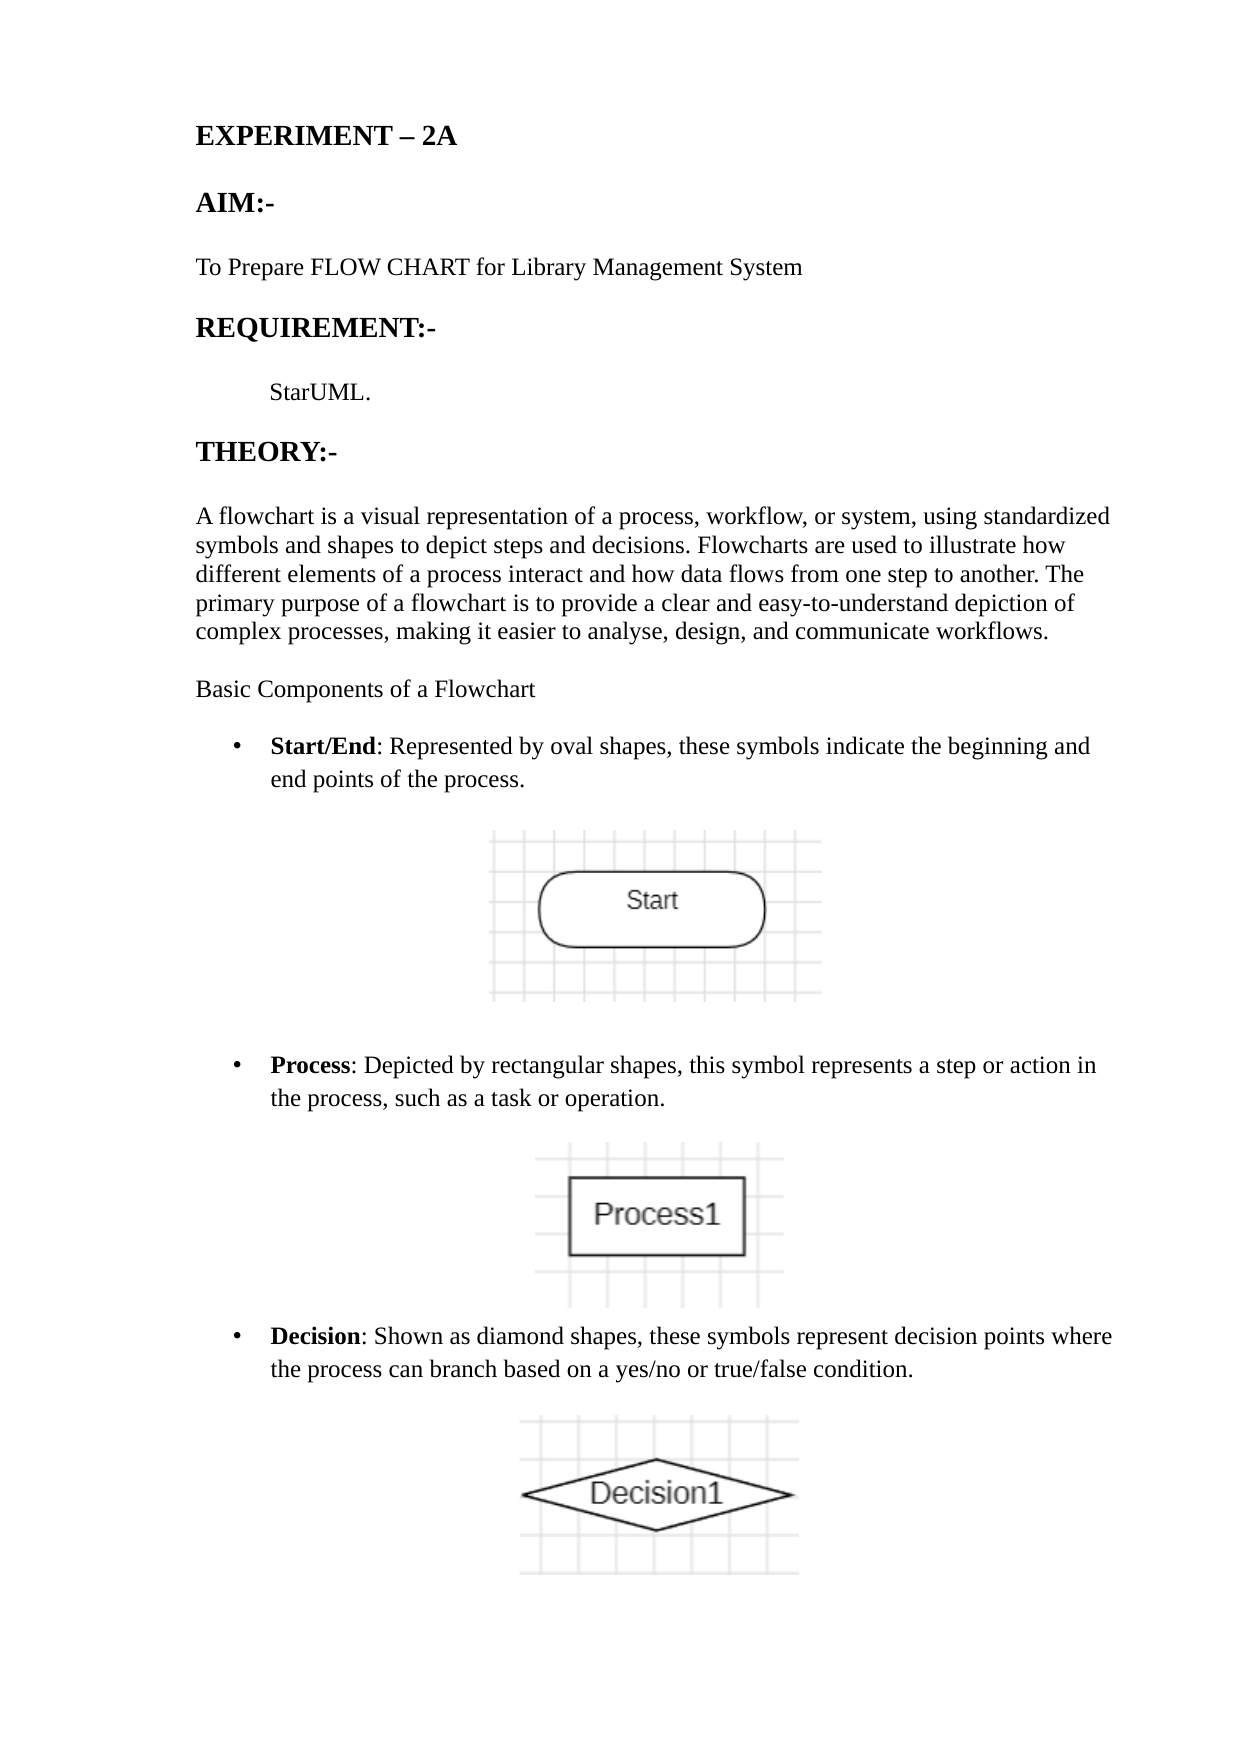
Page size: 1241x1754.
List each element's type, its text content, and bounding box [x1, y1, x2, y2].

text REQUIREMENT:- [195, 310, 1123, 343]
text THEORY:- [195, 434, 1123, 468]
text EXPERIMENT – 2A [195, 118, 1123, 152]
picture [535, 1142, 784, 1308]
text To Prepare FLOW CHART for Library Management System [195, 252, 1123, 281]
text StarUML. [195, 377, 1123, 406]
list Start/End: Represented by oval shapes, these symbols indicate the beginning and end points of the process. [233, 731, 1123, 793]
picture [488, 830, 822, 1002]
text Basic Components of a Flowchart [195, 674, 1123, 703]
text AIM:- [195, 185, 1123, 219]
picture [519, 1415, 800, 1575]
list Process: Depicted by rectangular shapes, this symbol represents a step or action in the process, such as a task or operation. [233, 1050, 1123, 1112]
text A flowchart is a visual representation of a process, workflow, or system, using standardized symbols and shapes to depict steps and decisions. Flowcharts are used to illustrate how different elements of a process interact and how data flows from one step to another. The primary purpose of a flowchart is to provide a clear and easy-to-understand depiction of complex processes, making it easier to analyse, design, and communicate workflows. [195, 501, 1123, 645]
list Decision: Shown as diamond shapes, these symbols represent decision points where the process can branch based on a yes/no or true/false condition. [233, 1321, 1123, 1383]
